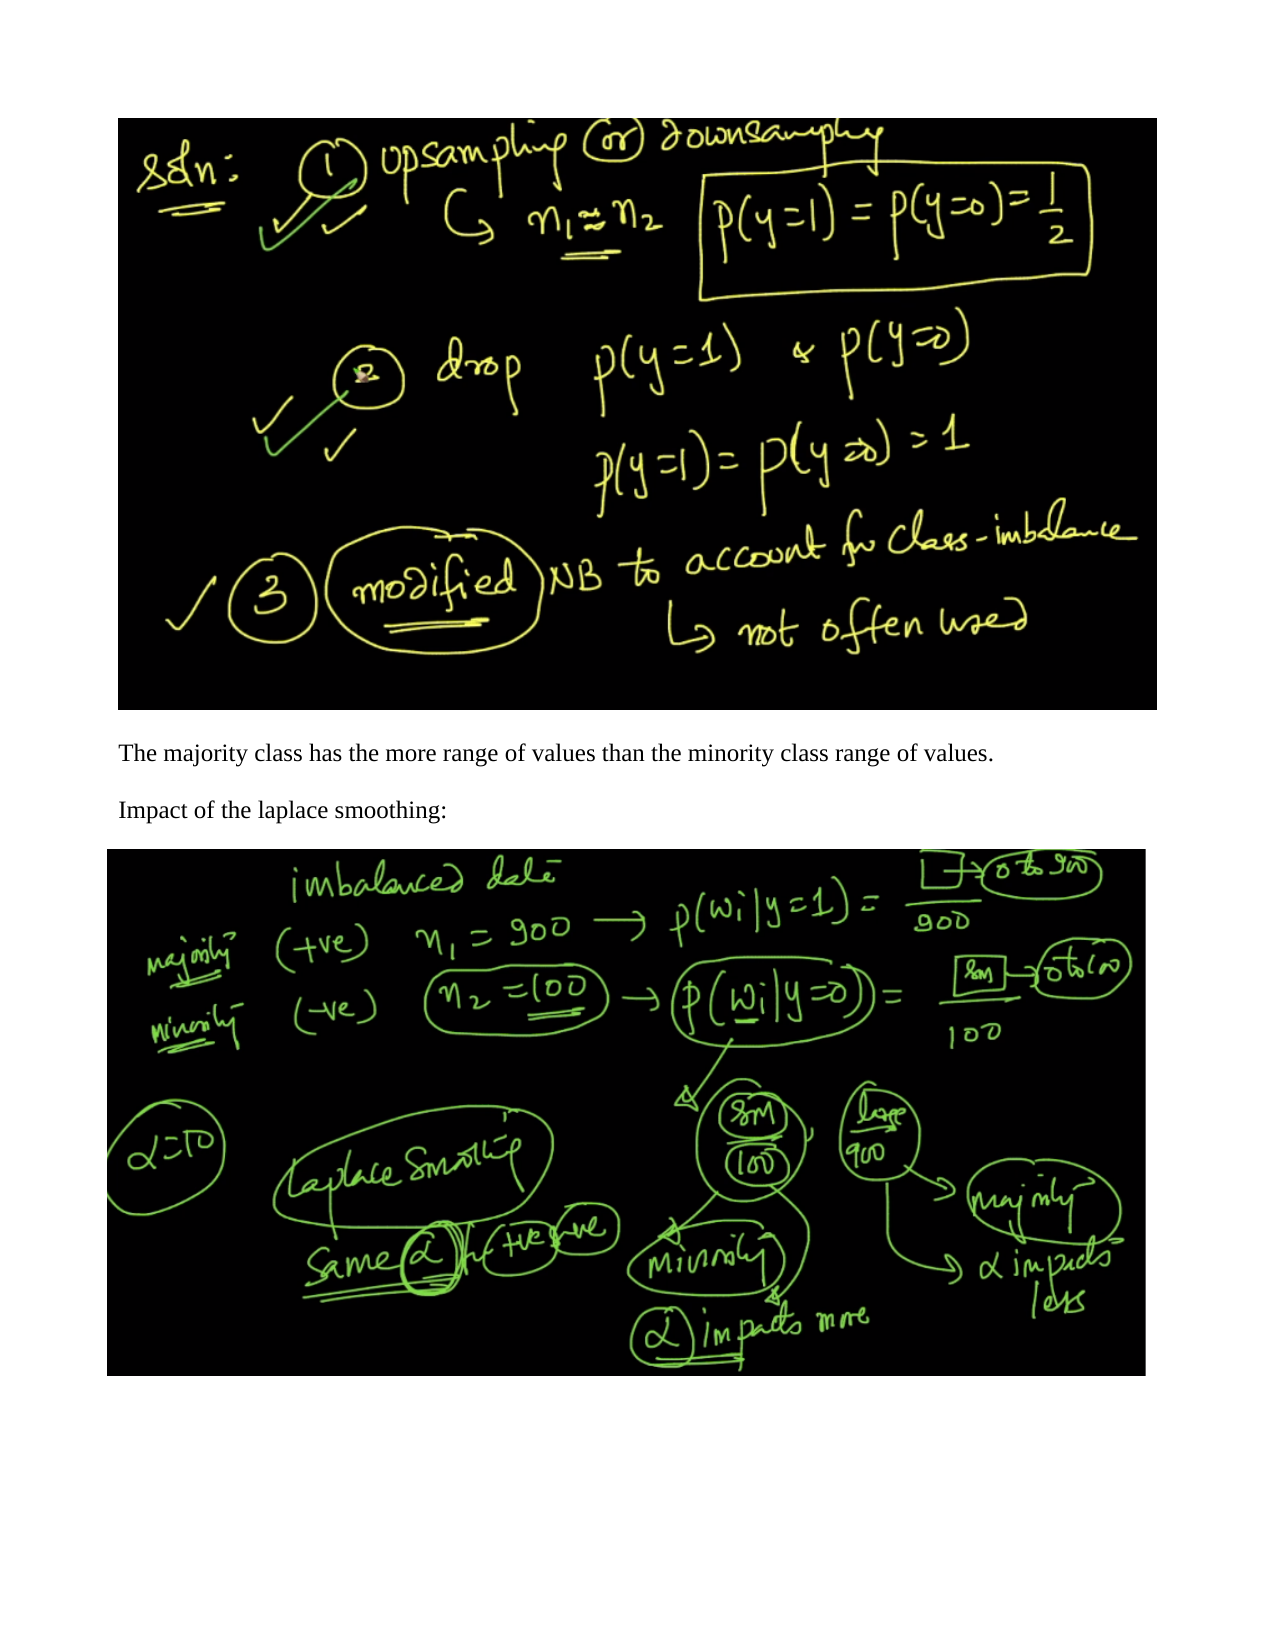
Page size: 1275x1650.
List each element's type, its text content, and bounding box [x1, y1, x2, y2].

picture [118, 118, 1157, 710]
text Impact of the laplace smoothing: [118, 795, 1157, 824]
picture [107, 849, 1146, 1376]
text The majority class has the more range of values than the minority class range of values. [118, 738, 1157, 767]
